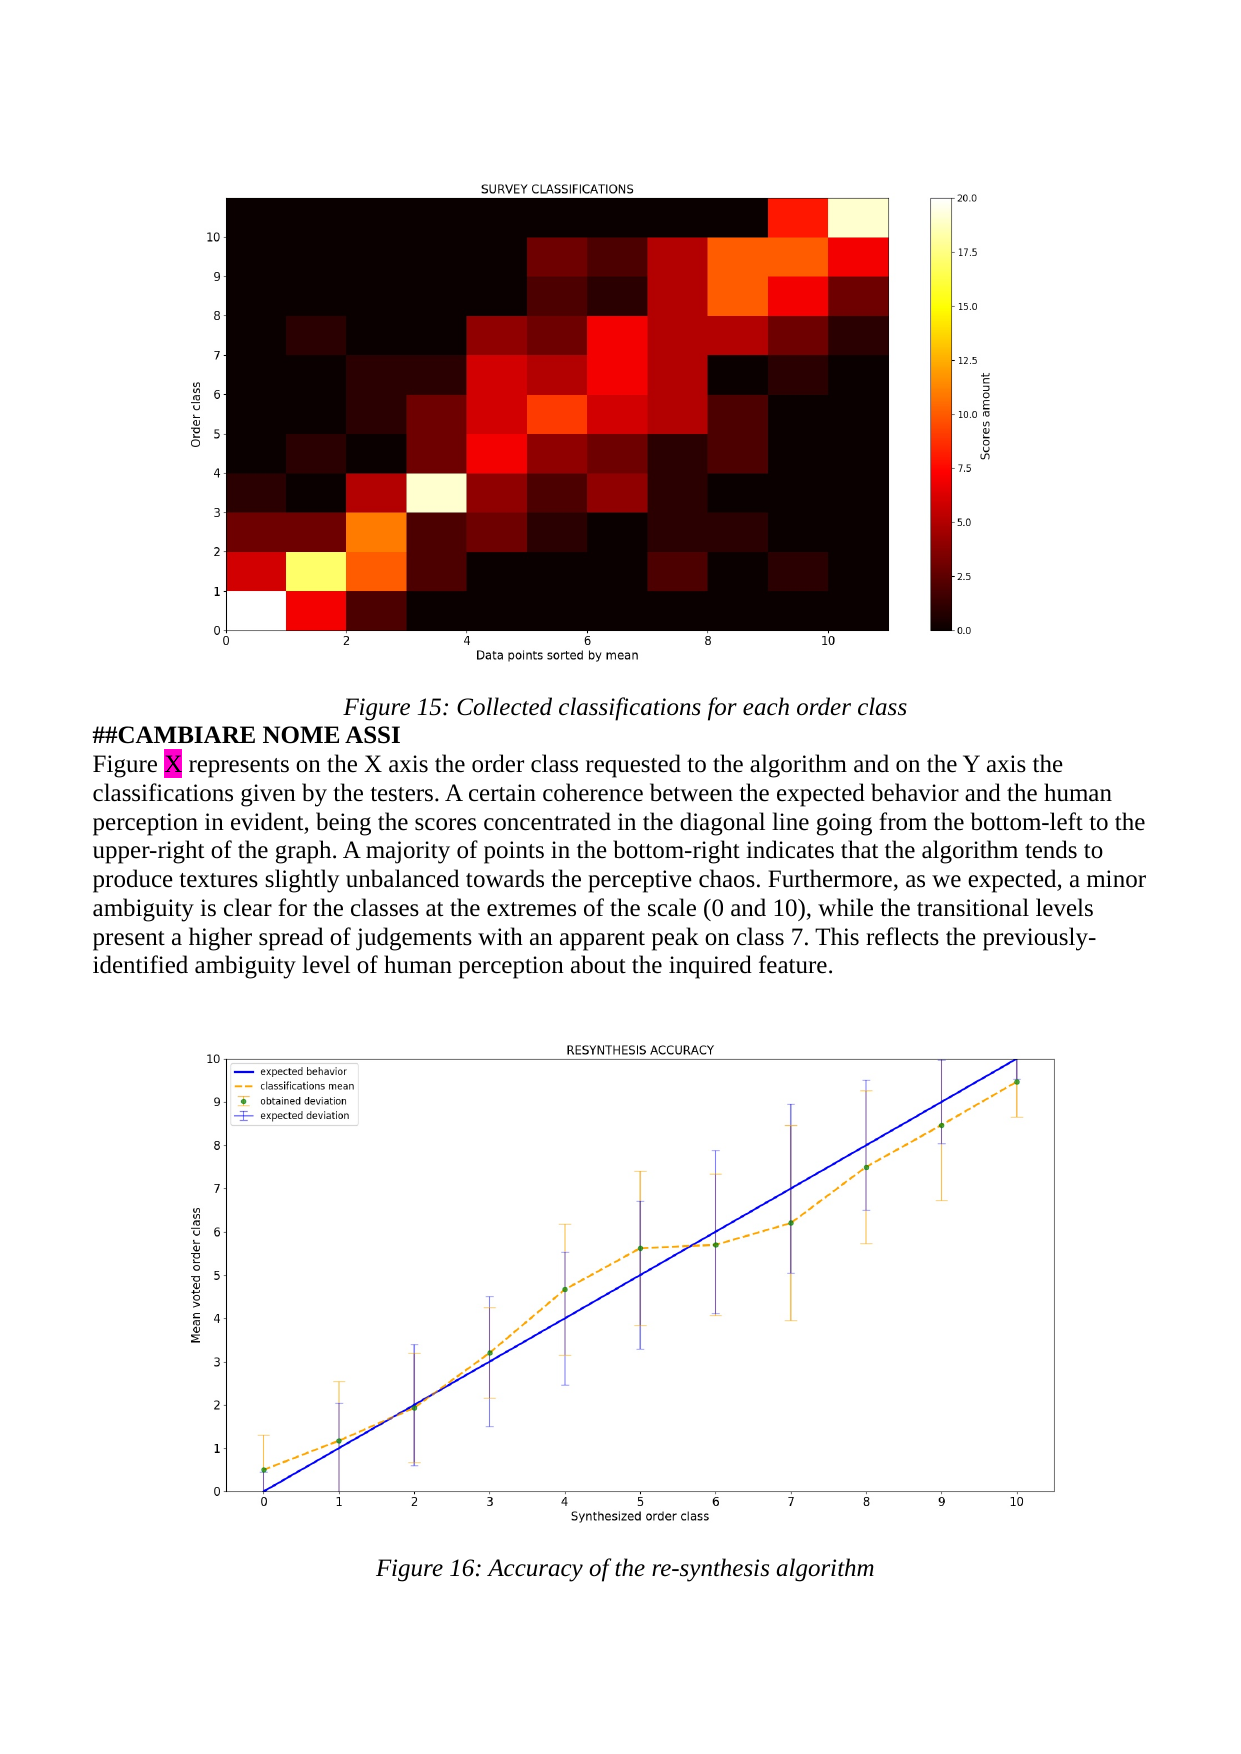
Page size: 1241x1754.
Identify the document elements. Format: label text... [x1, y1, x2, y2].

text Figure 16: Accuracy of the re-synthesis algorithm [92, 1553, 1160, 1582]
text Figure 15: Collected classifications for each order class [92, 692, 1160, 721]
text Figure X represents on the X axis the order class requested to the algorithm and on the Y axis the classifications given by the testers. A certain coherence between the expected behavior and the human perception in evident, being the scores concentrated in the diagonal line going from the bottom-left to the upper-right of the graph. A majority of points in the bottom-right indicates that the algorithm tends to produce textures slightly unbalanced towards the perceptive chaos. Furthermore, as we expected, a minor ambiguity is clear for the classes at the extremes of the scale (0 and 10), while the transitional levels present a higher spread of judgements with an apparent peak on class 7. This reflects the previously-identified ambiguity level of human perception about the inquired feature. [92, 749, 1160, 979]
picture [92, 991, 1161, 1553]
text [92, 118, 1160, 130]
text ##CAMBIARE NOME ASSI [92, 721, 1160, 749]
picture [92, 130, 1161, 692]
